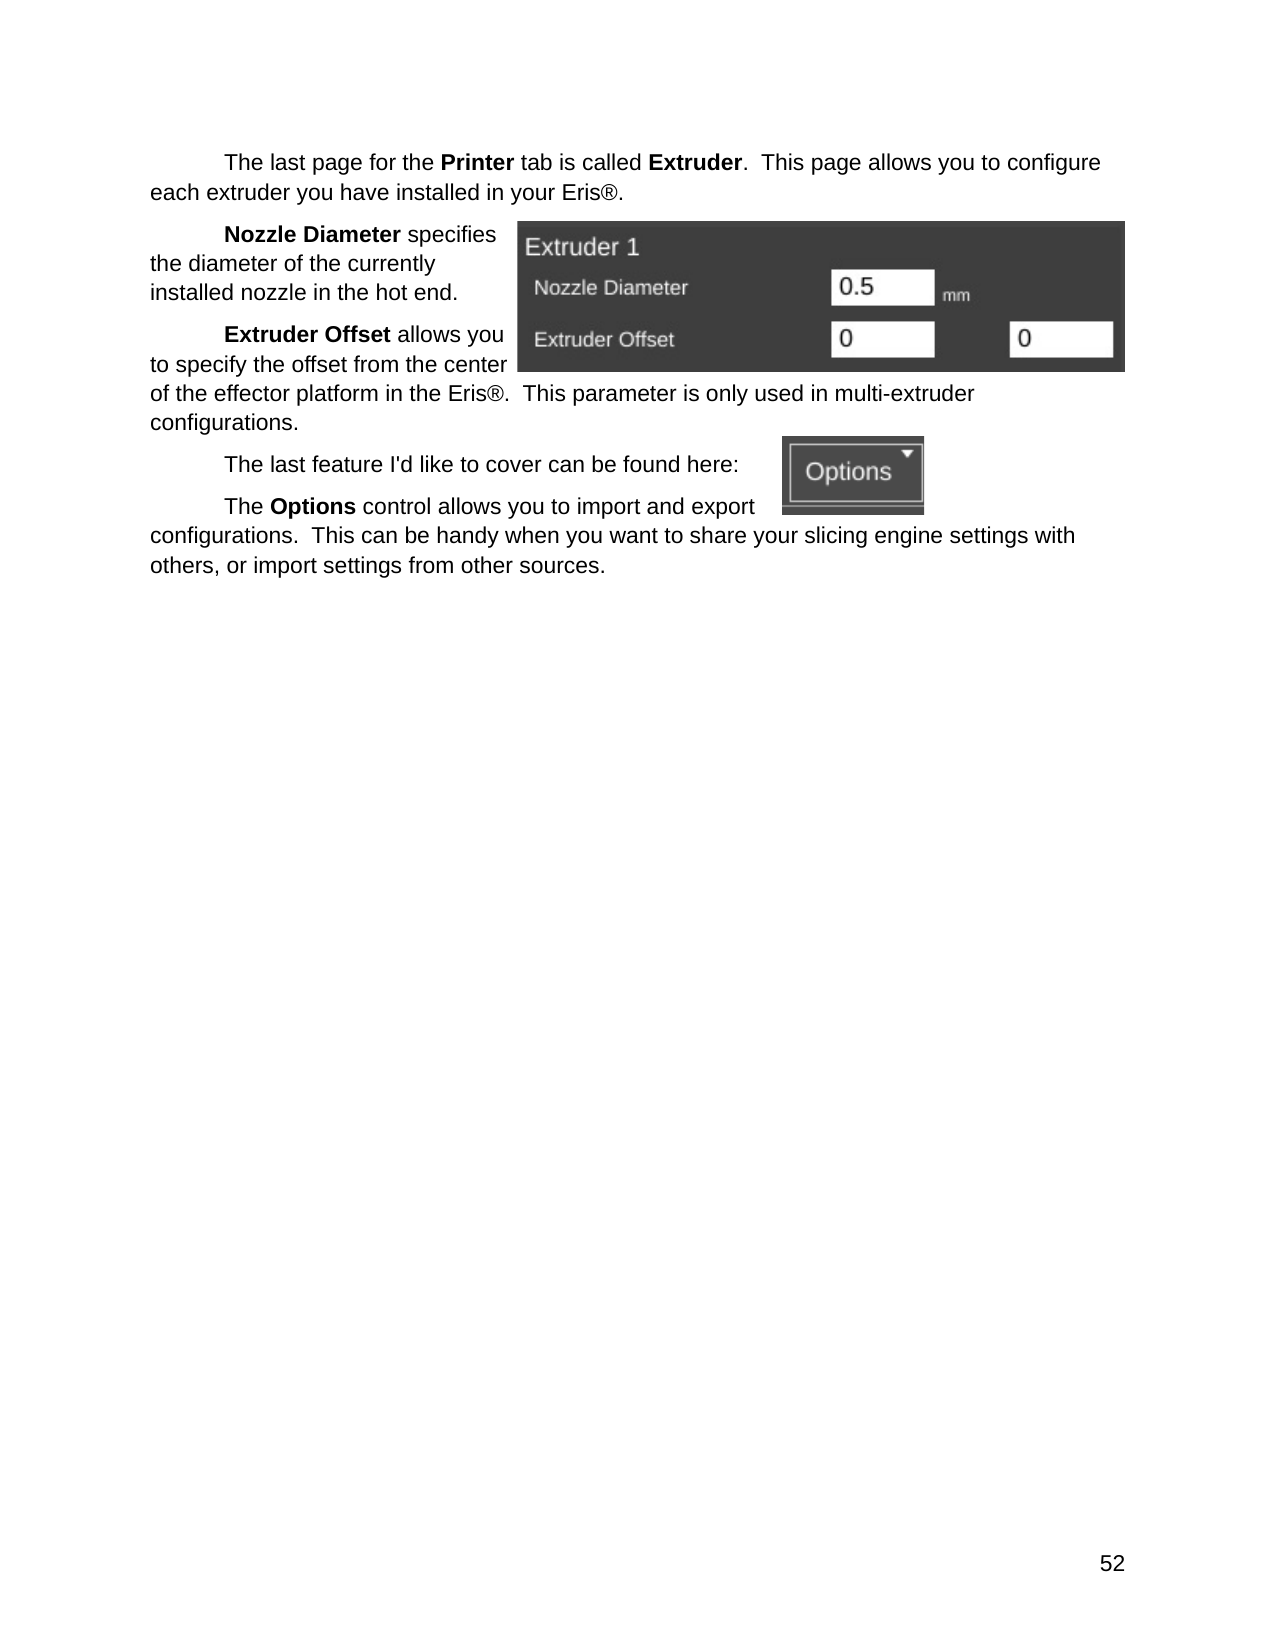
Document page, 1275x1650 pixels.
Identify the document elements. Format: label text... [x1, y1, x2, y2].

text The last page for the Printer tab is called Extruder. This page allows you to configure each extruder you have installed in your Eris®. [150, 150, 1125, 205]
text The Options control allows you to import and export configurations. This can be handy when you want to share your slicing engine settings with others, or import settings from other sources. [150, 494, 1125, 578]
picture [517, 221, 1125, 372]
text Nozzle Diameter specifies the diameter of the currently installed nozzle in the hot end. [150, 221, 517, 306]
text [925, 452, 1125, 477]
text Extruder Offset allows you to specify the offset from the center of the effector platform in the Eris®. This parameter is only used in multi-extruder configurations. [150, 322, 1125, 436]
text The last feature I'd like to cover can be found here: [150, 452, 782, 477]
picture [782, 436, 925, 515]
